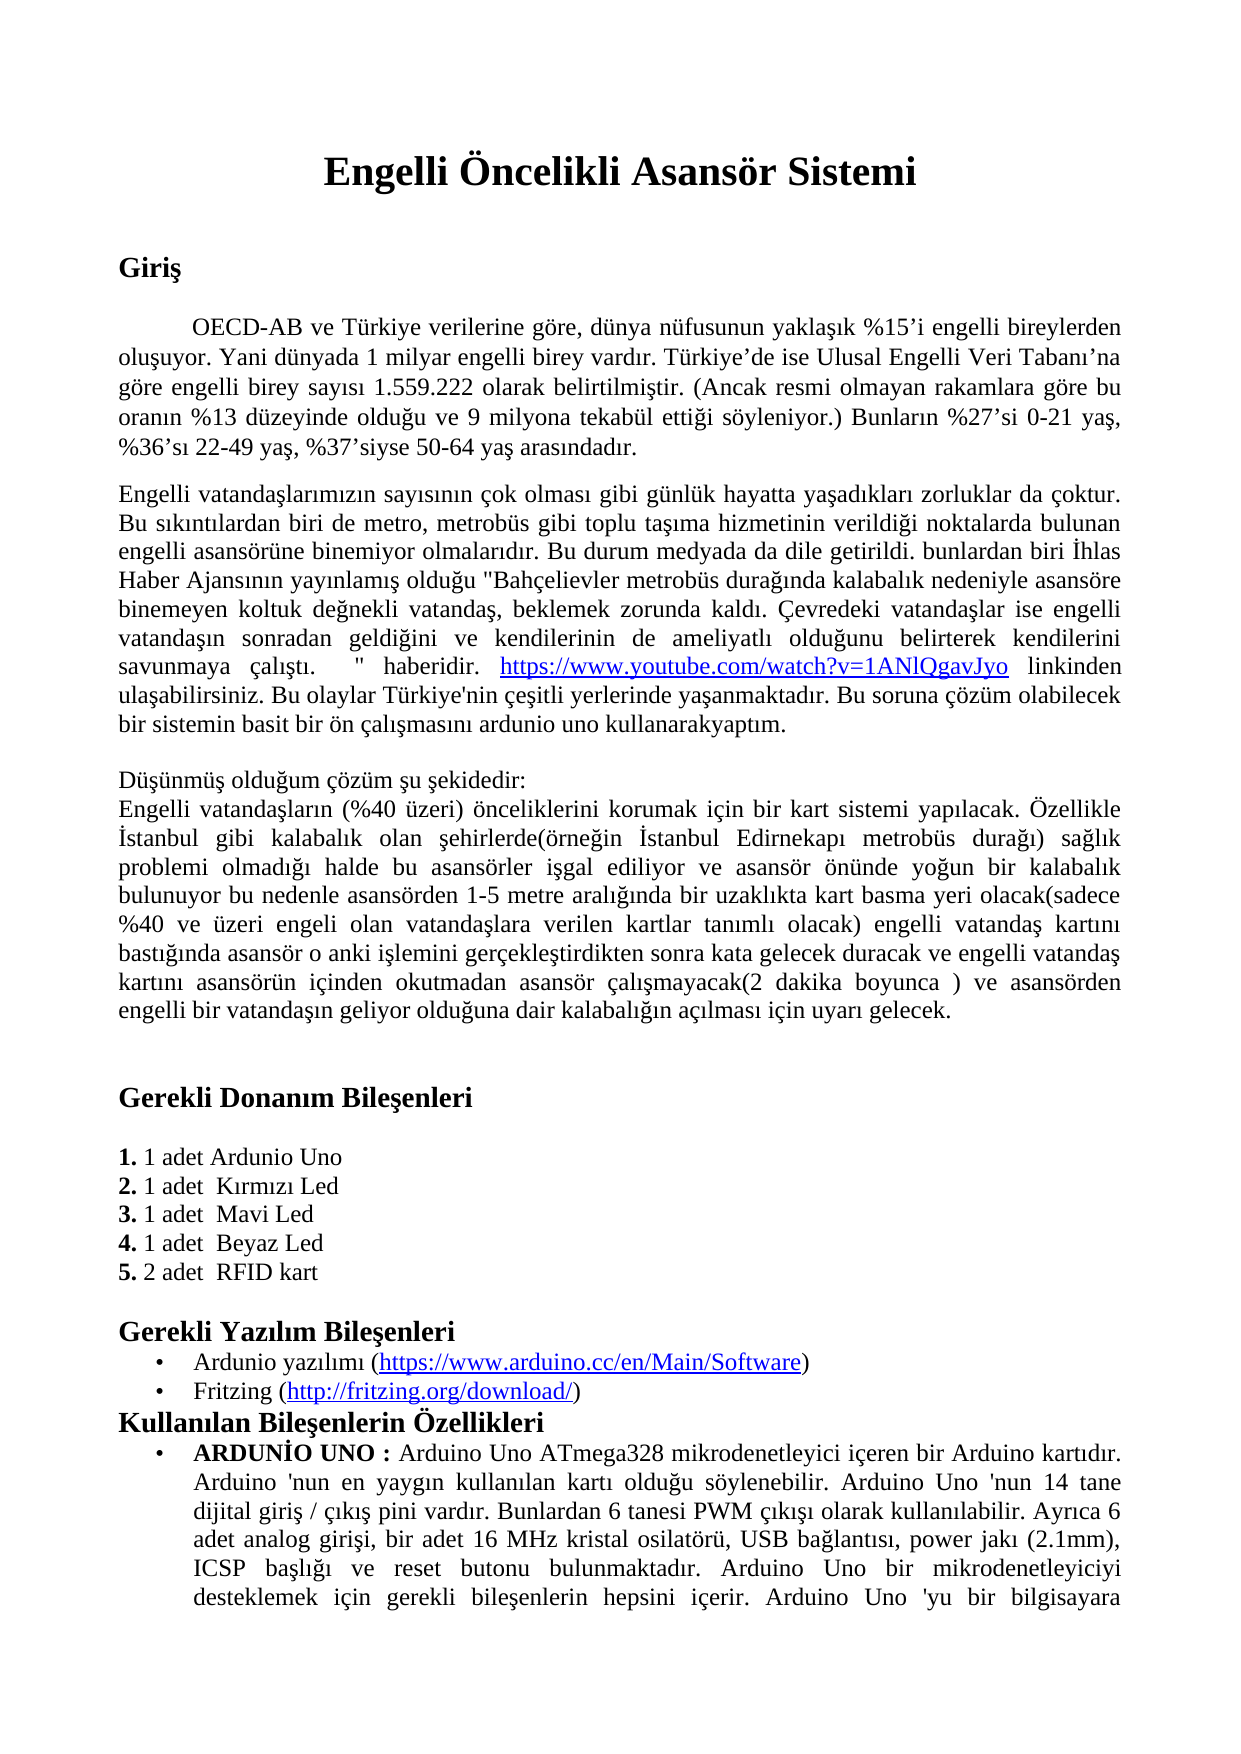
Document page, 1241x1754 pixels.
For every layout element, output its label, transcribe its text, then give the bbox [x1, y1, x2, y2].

text 3. 1 adet Mavi Led [118, 1199, 1122, 1228]
text OECD-AB ve Türkiye verilerine göre, dünya nüfusunun yaklaşık %15’i engelli bireylerden oluşuyor. Yani dünyada 1 milyar engelli birey vardır. Türkiye’de ise Ulusal Engelli Veri Tabanı’na göre engelli birey sayısı 1.559.222 olarak belirtilmiştir. (Ancak resmi olmayan rakamlara göre bu oranın %13 düzeyinde olduğu ve 9 milyona tekabül ettiği söyleniyor.) Bunların %27’si 0-21 yaş, %36’sı 22-49 yaş, %37’siyse 50-64 yaş arasındadır. [118, 312, 1122, 461]
text Düşünmüş olduğum çözüm şu şekidedir: [118, 766, 1122, 794]
text Giriş [118, 250, 1122, 284]
text 4. 1 adet Beyaz Led [118, 1228, 1122, 1257]
text 5. 2 adet RFID kart [118, 1257, 1122, 1286]
text 1. 1 adet Ardunio Uno [118, 1142, 1122, 1171]
list Ardunio yazılımı (https://www.arduino.cc/en/Main/Software) [156, 1347, 1122, 1376]
text Kullanılan Bileşenlerin Özellikleri [118, 1405, 1122, 1438]
text Gerekli Donanım Bileşenleri [118, 1080, 1122, 1114]
text Engelli Öncelikli Asansör Sistemi [118, 146, 1122, 194]
list ARDUNİO UNO : Arduino Uno ATmega328 mikrodenetleyici içeren bir Arduino kartıdır. Arduino 'nun en yaygın kullanılan kartı olduğu söylenebilir. Arduino Uno 'nun 14 tane dijital giriş / çıkış pini vardır. Bunlardan 6 tanesi PWM çıkışı olarak kullanılabilir. Ayrıca 6 adet analog girişi, bir adet 16 MHz kristal osilatörü, USB bağlantısı, power jakı (2.1mm), ICSP başlığı ve reset butonu bulunmaktadır. Arduino Uno bir mikrodenetleyiciyi desteklemek için gerekli bileşenlerin hepsini içerir. Arduino Uno 'yu bir bilgisayara [156, 1438, 1122, 1611]
text Engelli vatandaşlarımızın sayısının çok olması gibi günlük hayatta yaşadıkları zorluklar da çoktur. Bu sıkıntılardan biri de metro, metrobüs gibi toplu taşıma hizmetinin verildiği noktalarda bulunan engelli asansörüne binemiyor olmalarıdır. Bu durum medyada da dile getirildi. bunlardan biri İhlas Haber Ajansının yayınlamış olduğu "Bahçelievler metrobüs durağında kalabalık nedeniyle asansöre binemeyen koltuk değnekli vatandaş, beklemek zorunda kaldı. Çevredeki vatandaşlar ise engelli vatandaşın sonradan geldiğini ve kendilerinin de ameliyatlı olduğunu belirterek kendilerini savunmaya çalıştı. " haberidir. https://www.youtube.com/watch?v=1ANlQgavJyo linkinden ulaşabilirsiniz. Bu olaylar Türkiye'nin çeşitli yerlerinde yaşanmaktadır. Bu soruna çözüm olabilecek bir sistemin basit bir ön çalışmasını ardunio uno kullanarakyaptım. [118, 479, 1122, 738]
list Fritzing (http://fritzing.org/download/) [156, 1376, 1122, 1405]
text Engelli vatandaşların (%40 üzeri) önceliklerini korumak için bir kart sistemi yapılacak. Özellikle İstanbul gibi kalabalık olan şehirlerde(örneğin İstanbul Edirnekapı metrobüs durağı) sağlık problemi olmadığı halde bu asansörler işgal ediliyor ve asansör önünde yoğun bir kalabalık bulunuyor bu nedenle asansörden 1-5 metre aralığında bir uzaklıkta kart basma yeri olacak(sadece %40 ve üzeri engeli olan vatandaşlara verilen kartlar tanımlı olacak) engelli vatandaş kartını bastığında asansör o anki işlemini gerçekleştirdikten sonra kata gelecek duracak ve engelli vatandaş kartını asansörün içinden okutmadan asansör çalışmayacak(2 dakika boyunca ) ve asansörden engelli bir vatandaşın geliyor olduğuna dair kalabalığın açılması için uyarı gelecek. [118, 794, 1122, 1024]
text 2. 1 adet Kırmızı Led [118, 1171, 1122, 1199]
text Gerekli Yazılım Bileşenleri [118, 1314, 1122, 1347]
